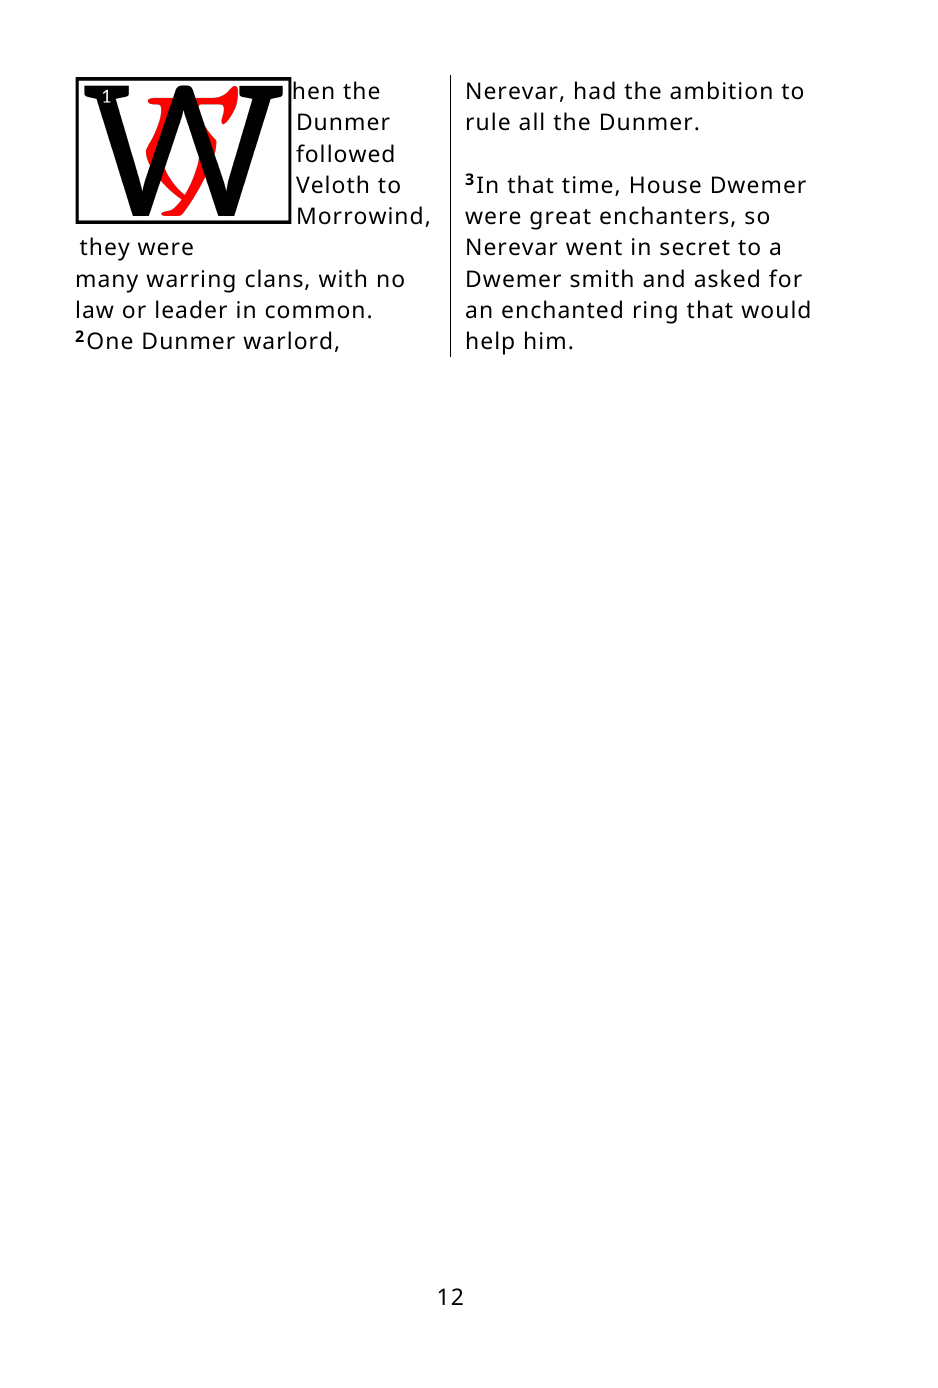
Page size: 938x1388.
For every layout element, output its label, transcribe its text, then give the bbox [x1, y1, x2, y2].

text Nerevar, had the ambition to rule all the Dunmer. [465, 75, 825, 137]
text hen the [75, 75, 435, 106]
picture [75, 77, 292, 224]
text Morrowind, [75, 200, 435, 231]
text Dunmer [292, 106, 435, 137]
text many warring clans, with no law or leader in common. 2One Dunmer warlord, [75, 262, 435, 356]
text they were [75, 231, 435, 262]
text followed [292, 137, 435, 169]
text Veloth to [292, 169, 435, 200]
text 3In that time, House Dwemer were great enchanters, so Nerevar went in secret to a Dwemer smith and asked for an enchanted ring that would help him. [465, 169, 825, 356]
